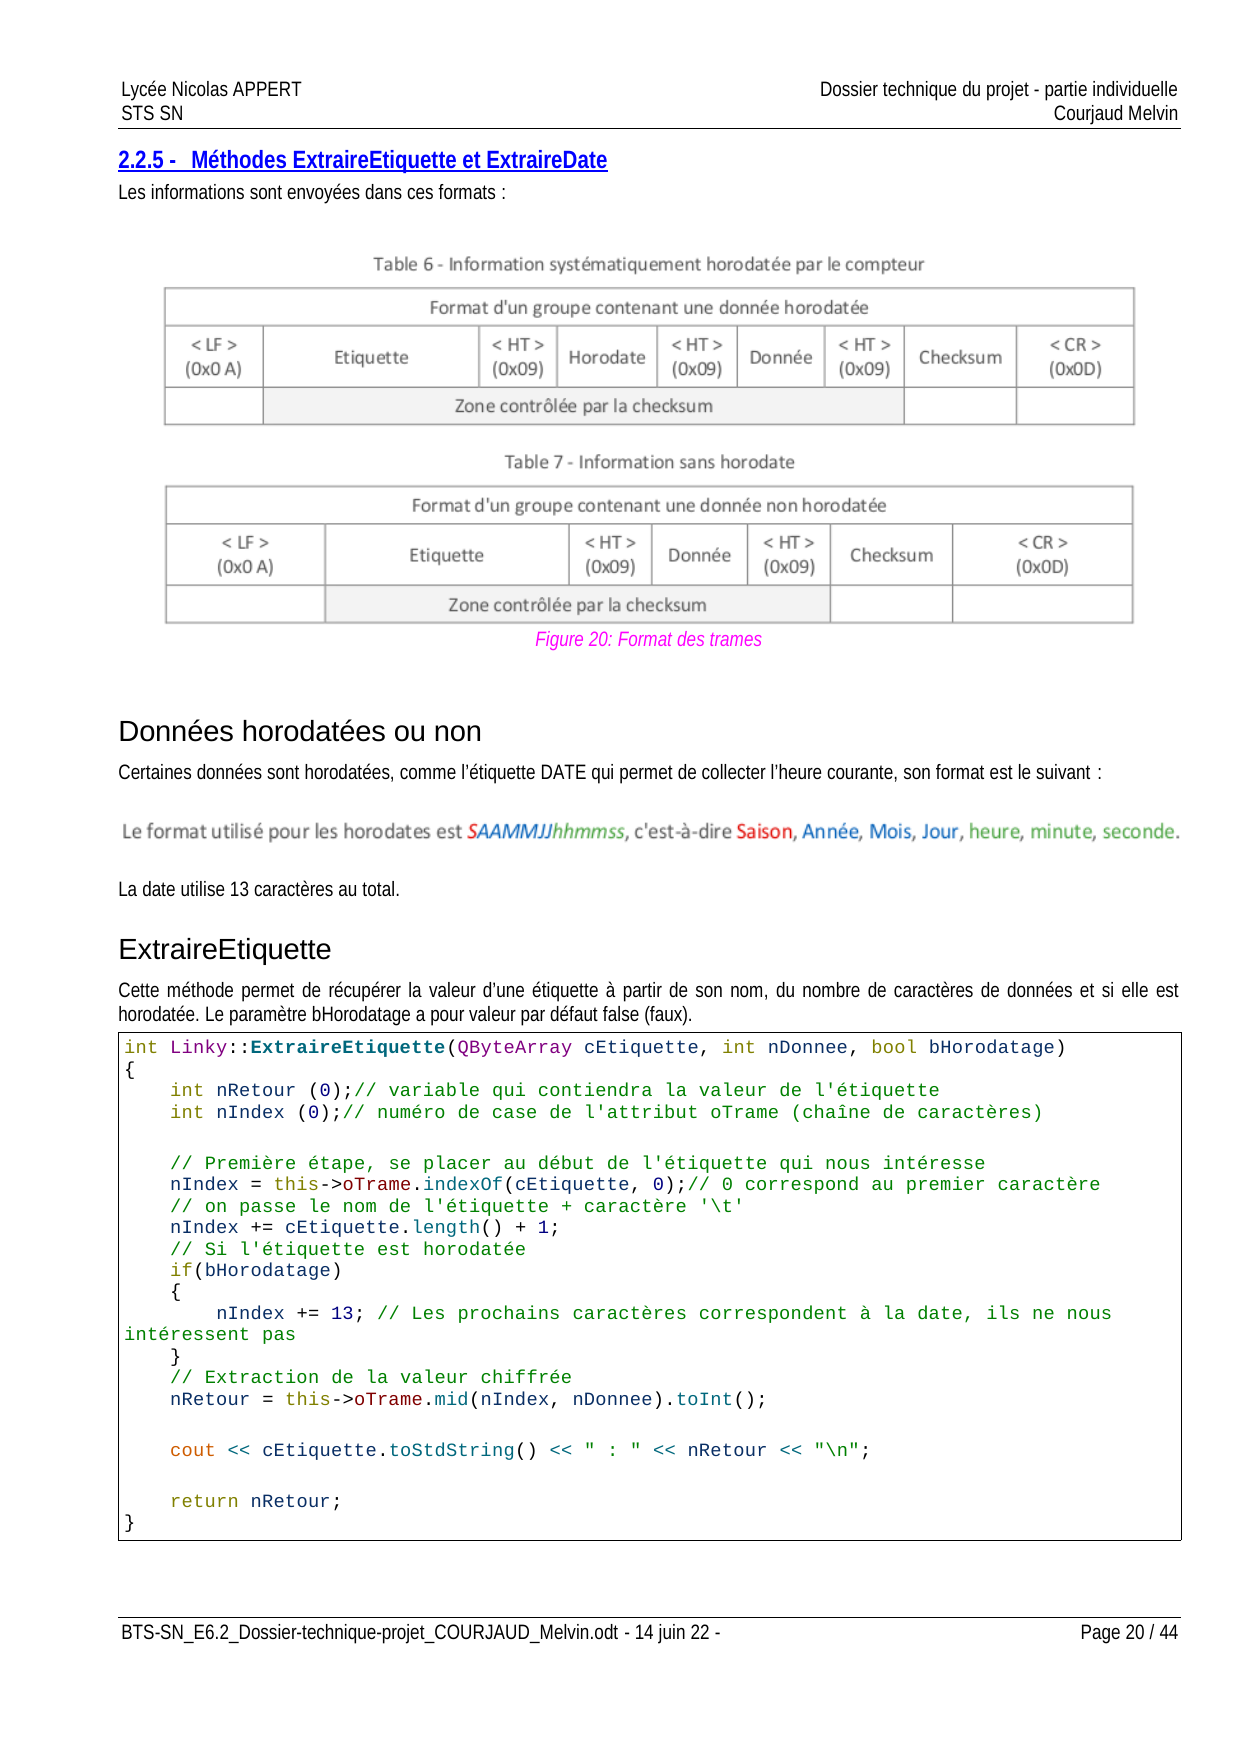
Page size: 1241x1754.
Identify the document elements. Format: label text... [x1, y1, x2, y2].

subtitle ExtraireEtiquette [118, 933, 1181, 965]
subtitle Données horodatées ou non [118, 715, 1181, 747]
picture [157, 240, 1142, 628]
text Figure 20: Format des trames [157, 628, 1142, 651]
picture [118, 814, 1182, 847]
text Les informations sont envoyées dans ces formats : [118, 180, 1181, 204]
table_header int Linky::ExtraireEtiquette(QByteArray cEtiquette, int nDonnee, bool bHorodatage) { int nRetour (0);// variable qui contiendra la valeur de l'étiquette int nIndex (0);// numéro de case de l'attribut oTrame (chaîne de caractères) // Première étape, se placer au début de l'étiquette qui nous intéresse nIndex = this->oTrame.indexOf(cEtiquette, 0);// 0 correspond au premier caractère // on passe le nom de l'étiquette + caractère '\t' nIndex += cEtiquette.length() + 1; // Si l'étiquette est horodatée if(bHorodatage) { nIndex += 13; // Les prochains caractères correspondent à la date, ils ne nous intéressent pas } // Extraction de la valeur chiffrée nRetour = this->oTrame.mid(nIndex, nDonnee).toInt(); cout << cEtiquette.toStdString() << " : " << nRetour << "\n"; return nRetour; } [119, 1033, 1181, 1540]
subtitle Méthodes ExtraireEtiquette et ExtraireDate [118, 145, 1181, 174]
text Cette méthode permet de récupérer la valeur d’une étiquette à partir de son nom, du nombre de caractères de données et si elle est horodatée. Le paramètre bHorodatage a pour valeur par défaut false (faux). [118, 978, 1181, 1026]
text Certaines données sont horodatées, comme l’étiquette DATE qui permet de collecter l’heure courante, son format est le suivant : [118, 760, 1181, 784]
text La date utilise 13 caractères au total. [118, 877, 1181, 901]
